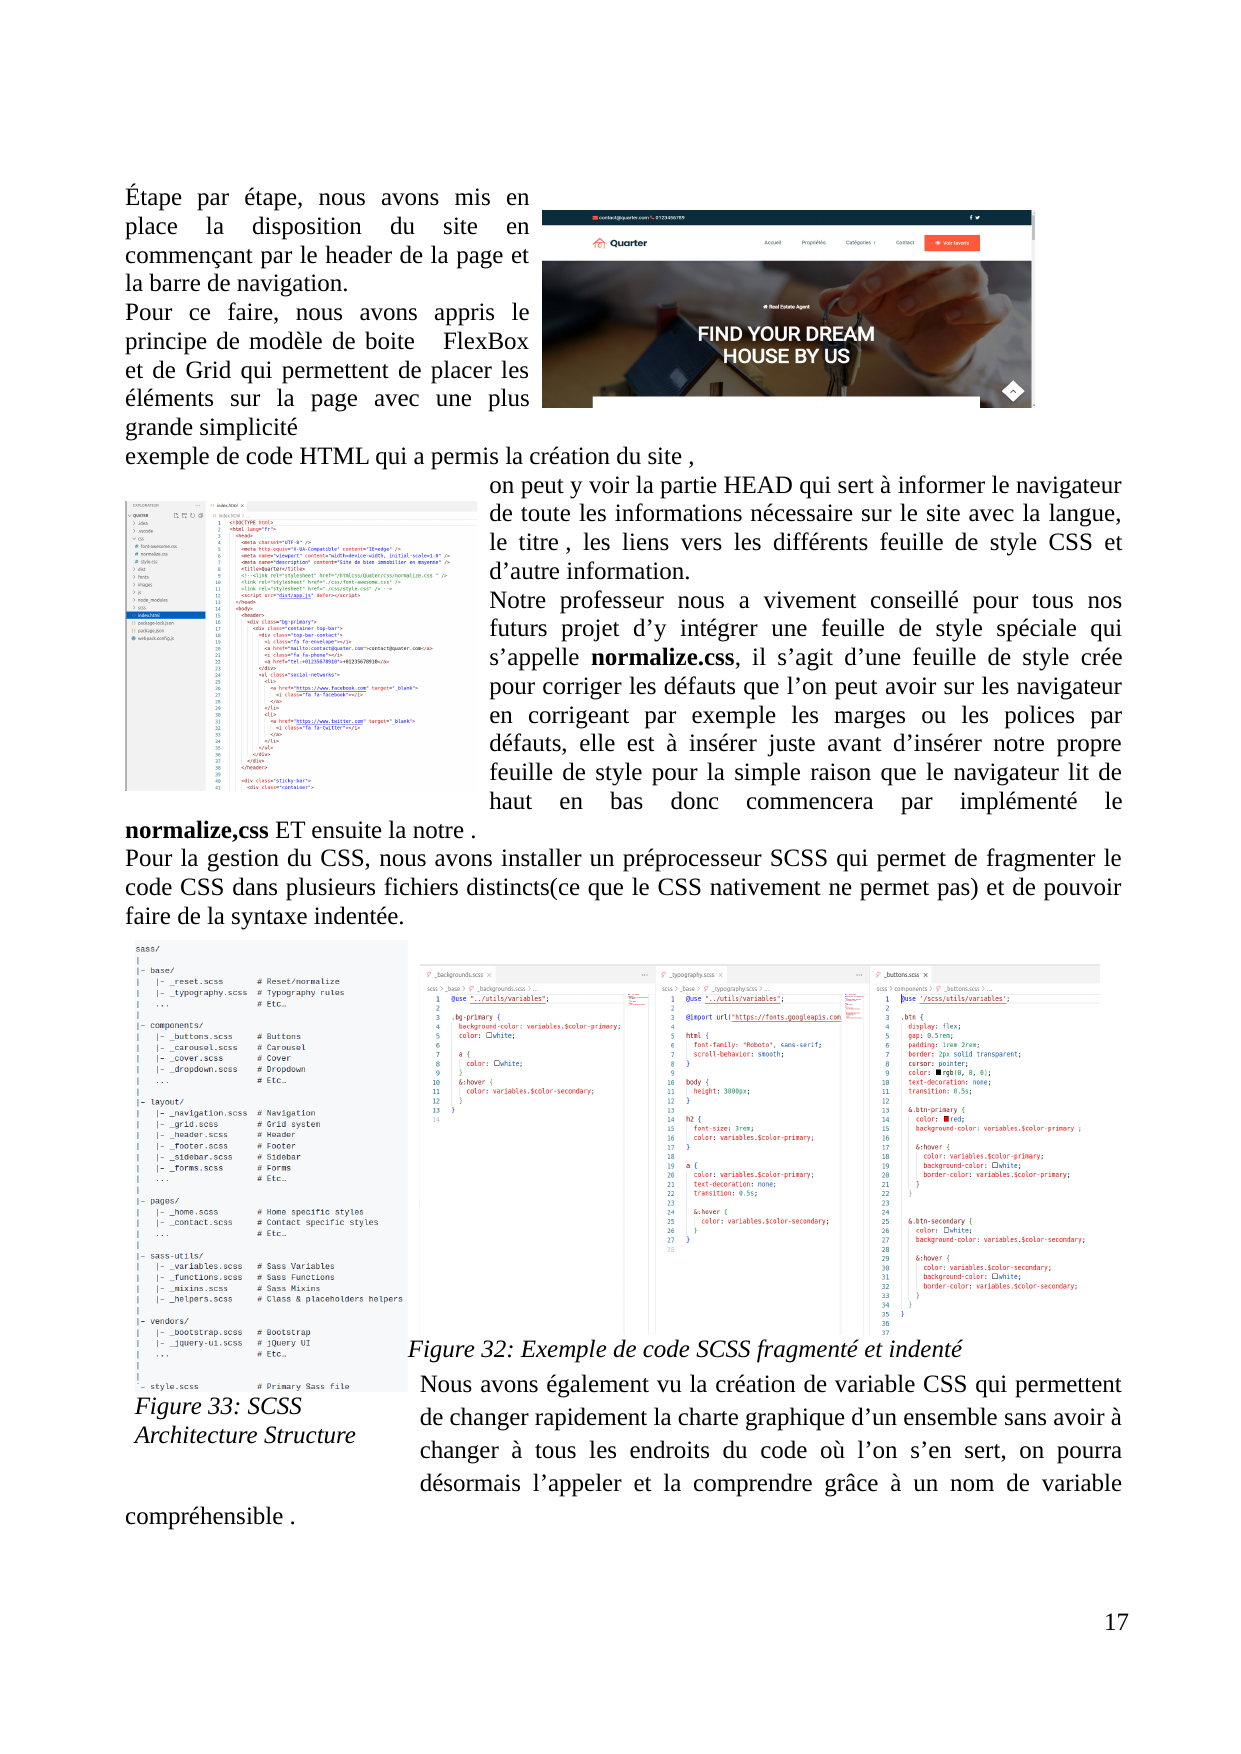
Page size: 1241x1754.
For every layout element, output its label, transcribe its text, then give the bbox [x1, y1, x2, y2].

picture [542, 210, 1035, 408]
picture [419, 964, 1100, 1335]
text Nous avons également vu la création de variable CSS qui permettent de changer rapidement la charte graphique d’un ensemble sans avoir à changer à tous les endroits du code où l’on s’en sert, on pourra désormais l’appeler et la comprendre grâce à un nom de variable compréhensible . [125, 958, 1123, 1530]
text exemple de code HTML qui a permis la création du site , [125, 441, 1123, 470]
text Étape par étape, nous avons mis en place la disposition du site en commençant par le header de la page et la barre de navigation. [125, 182, 1123, 420]
text [408, 940, 1109, 953]
picture [134, 940, 408, 1392]
text Figure 33: SCSS Architecture Structure [134, 1392, 408, 1449]
text Notre professeur nous a vivement conseillé pour tous nos futurs projet d’y intégrer une feuille de style spéciale qui s’appelle normalize.css, il s’agit d’une feuille de style crée pour corriger les défauts que l’on peut avoir sur les navigateur en corrigeant par exemple les marges ou les polices par défauts, elle est à insérer juste avant d’insérer notre propre feuille de style pour la simple raison que le navigateur lit de haut en bas donc commencera par implémenté le normalize,css ET ensuite la notre . [125, 585, 1123, 843]
text on peut y voir la partie HEAD qui sert à informer le navigateur de toute les informations nécessaire sur le site avec la langue, le titre , les liens vers les différents feuille de style CSS et d’autre information. [125, 470, 1123, 585]
text Pour la gestion du CSS, nous avons installer un préprocesseur SCSS qui permet de fragmenter le code CSS dans plusieurs fichiers distincts(ce que le CSS nativement ne permet pas) et de pouvoir faire de la syntaxe indentée. [125, 843, 1123, 930]
text Figure 32: Exemple de code SCSS fragmenté et indenté [408, 953, 1109, 1363]
text Pour ce faire, nous avons appris le principe de modèle de boite FlexBox et de Grid qui permettent de placer les éléments sur la page avec une plus grande simplicité [125, 297, 1123, 441]
